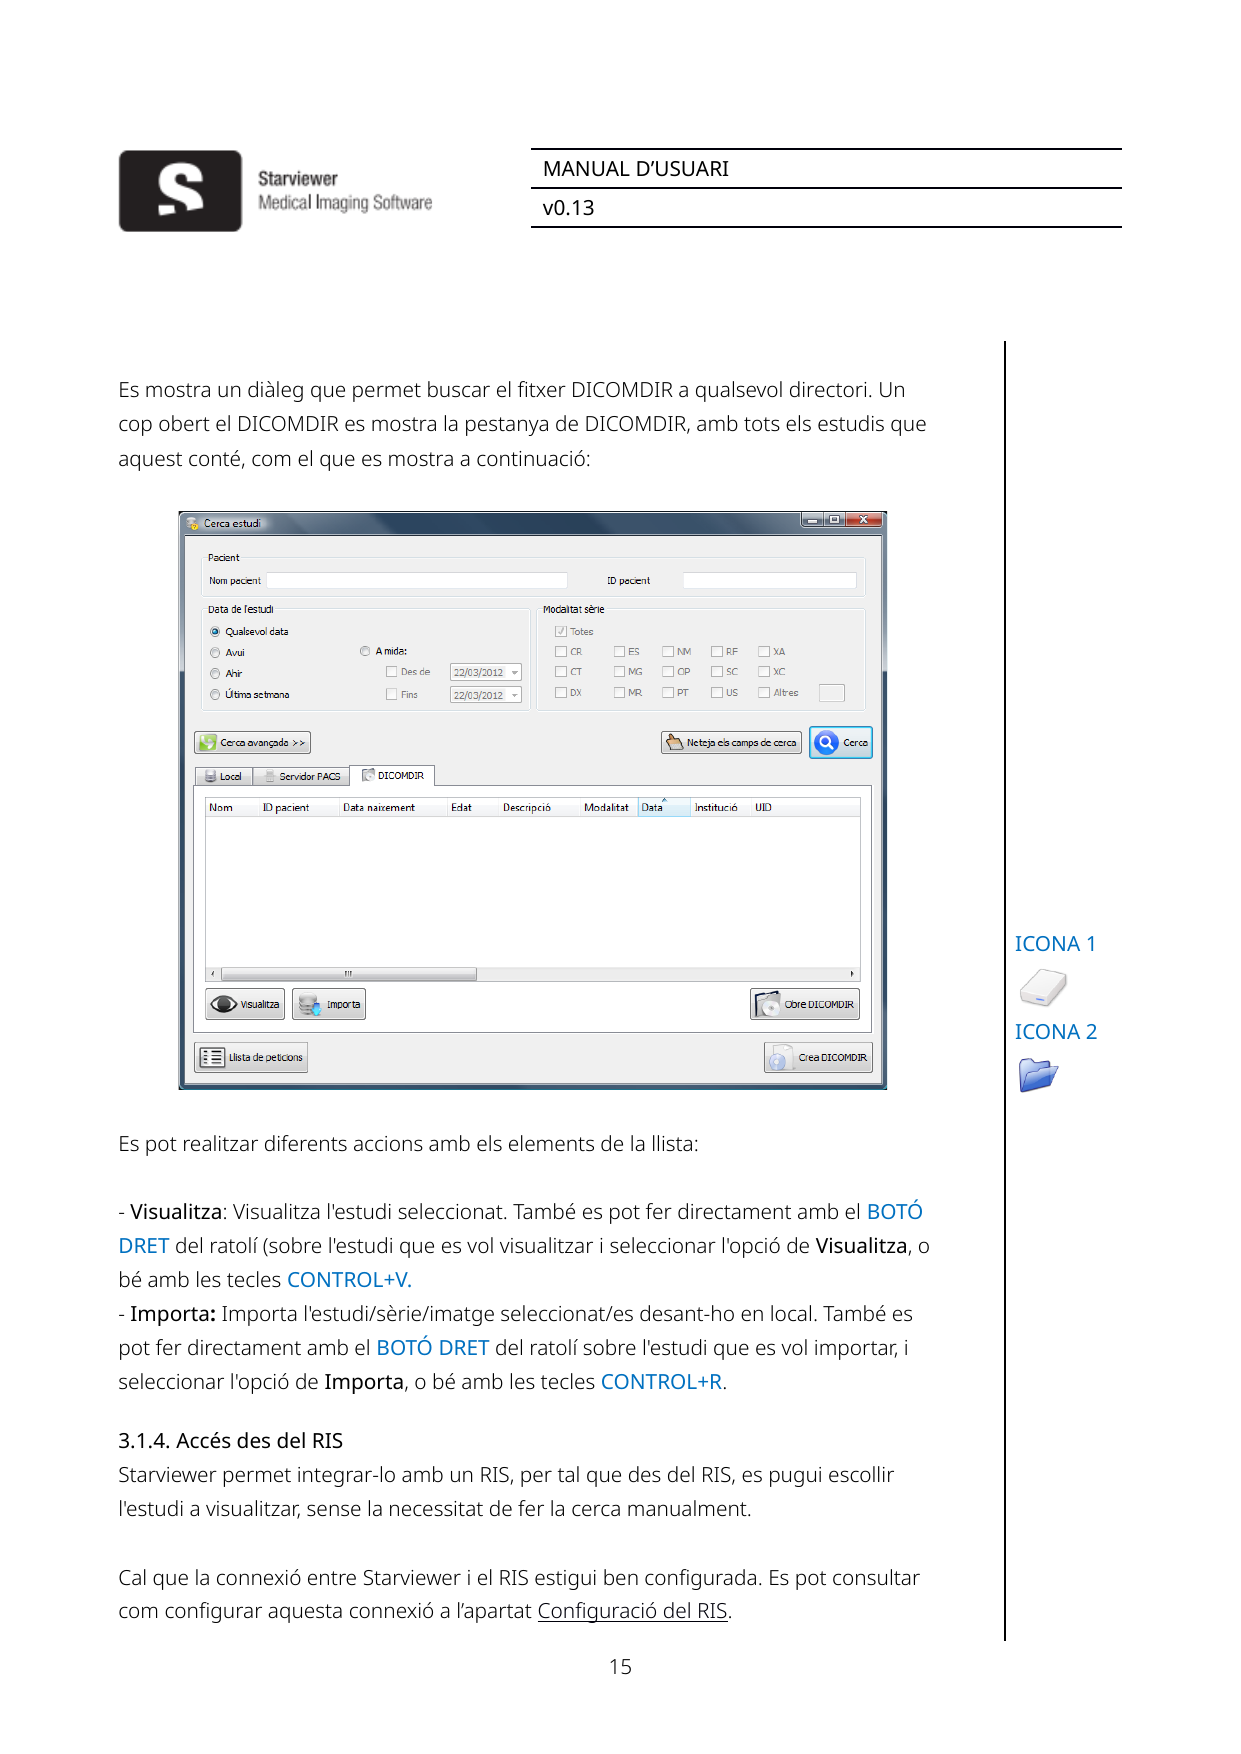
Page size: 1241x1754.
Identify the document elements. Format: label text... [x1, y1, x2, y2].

subtitle Accés des del RIS [118, 1426, 1004, 1455]
picture [1018, 1051, 1060, 1093]
picture [1018, 963, 1068, 1012]
text Starviewer permet integrar-lo amb un RIS, per tal que des del RIS, es pugui escollir l'estudi a visualitzar, sense la necessitat de fer la cerca manualment. [118, 1460, 1004, 1523]
text Es pot realitzar diferents accions amb els elements de la llista: [118, 1129, 1004, 1157]
text ICONA 1 [1015, 929, 1113, 958]
text - Visualitza: Visualitza l'estudi seleccionat. També es pot fer directament amb el botó dret del ratolí (sobre l'estudi que es vol visualitzar i seleccionar l'opció de Visualitza, o bé amb les tecles CONTROL+V. [118, 1197, 1004, 1293]
text ICONA 2 [1015, 1017, 1113, 1046]
text Es mostra un diàleg que permet buscar el fitxer DICOMDIR a qualsevol directori. Un cop obert el DICOMDIR es mostra la pestanya de DICOMDIR, amb tots els estudis que aquest conté, com el que es mostra a continuació: [118, 376, 1004, 472]
picture [178, 511, 888, 1090]
text Cal que la connexió entre Starviewer i el RIS estigui ben configurada. Es pot consultar com configurar aquesta connexió a l’apartat Configuració del RIS. [118, 1563, 1004, 1625]
text - Importa: Importa l'estudi/sèrie/imatge seleccionat/es desant-ho en local. També es pot fer directament amb el botó dret del ratolí sobre l'estudi que es vol importar, i seleccionar l'opció de Importa, o bé amb les tecles CONTROL+R. [118, 1299, 1004, 1396]
